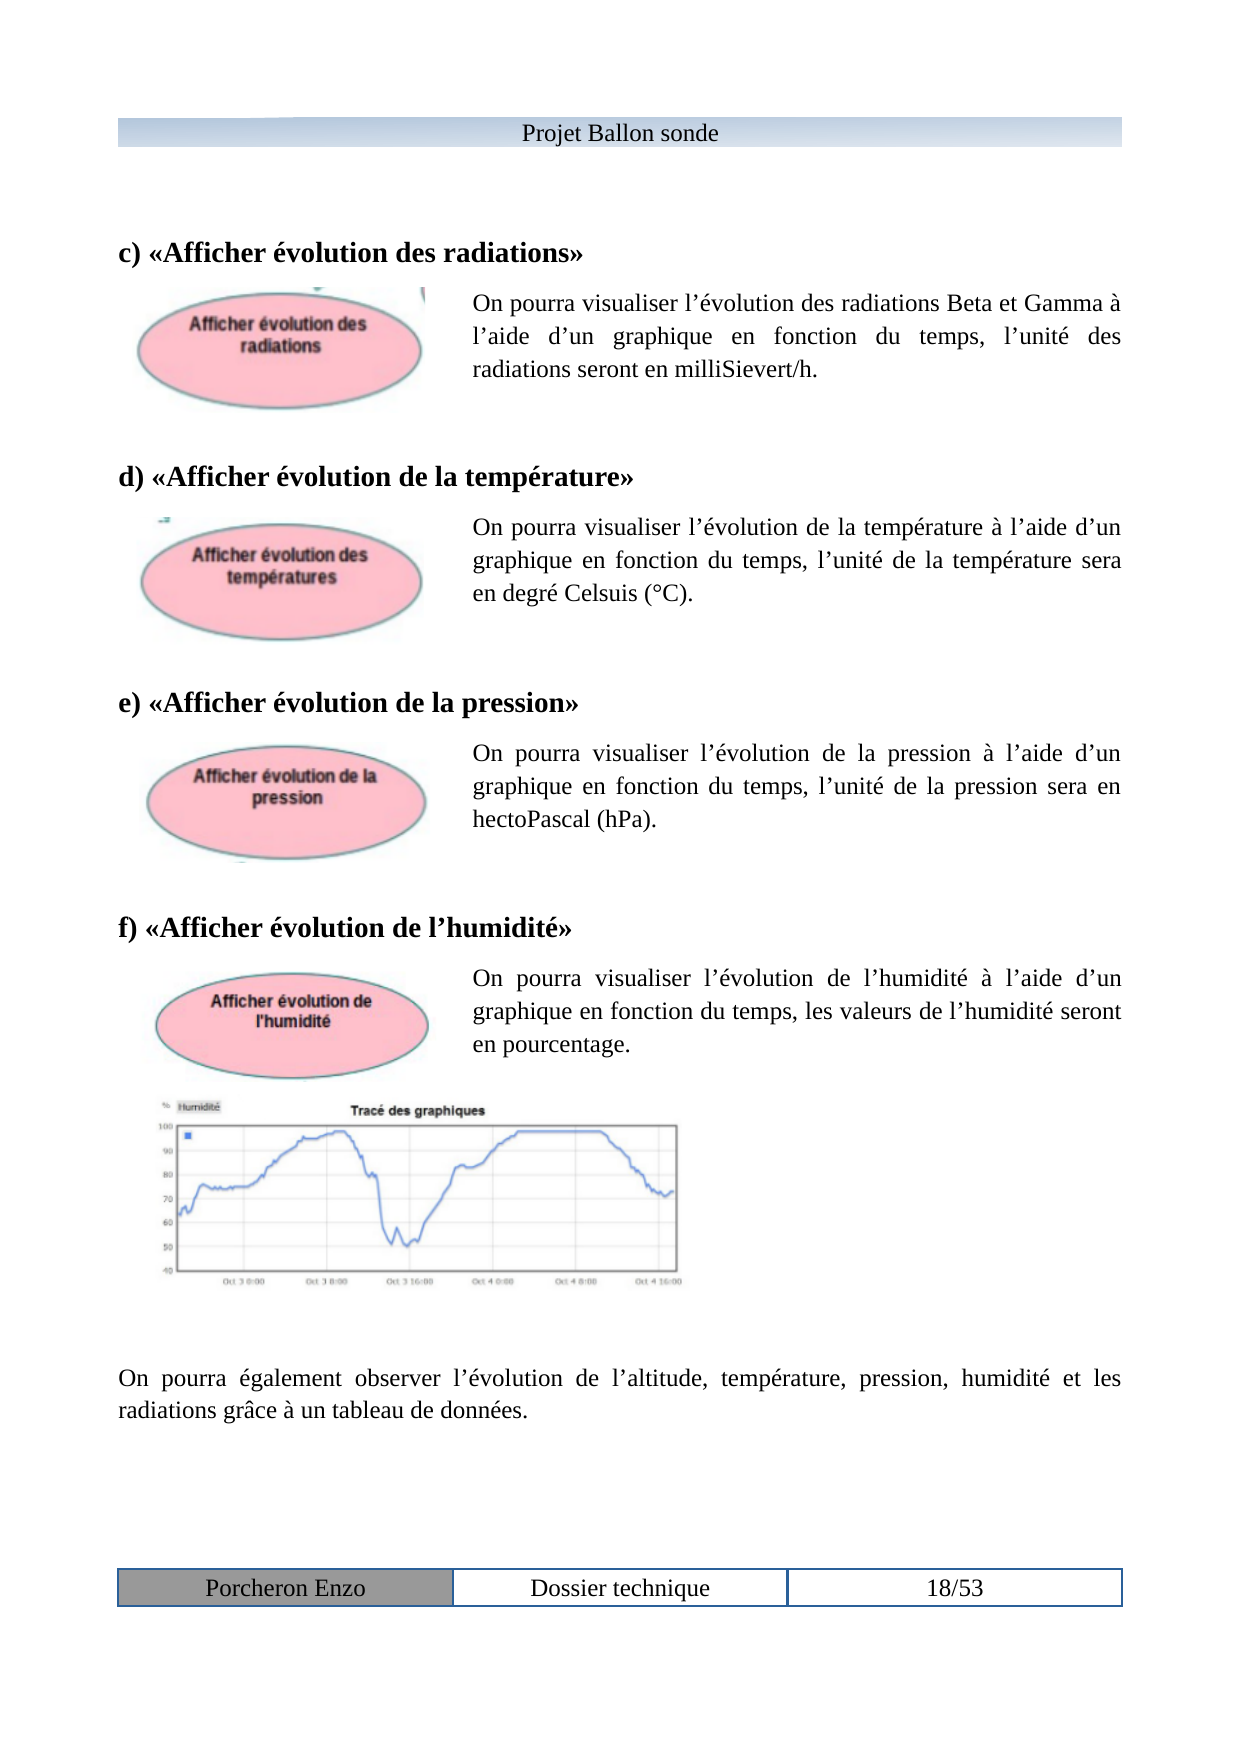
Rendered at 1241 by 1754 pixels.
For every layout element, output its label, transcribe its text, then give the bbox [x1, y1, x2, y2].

text f) «Afficher évolution de l’humidité» [118, 910, 1122, 944]
text c) «Afficher évolution des radiations» [118, 235, 1122, 269]
text d) «Afficher évolution de la température» [118, 459, 1122, 493]
text On pourra visualiser l’évolution des radiations Beta et Gamma à l’aide d’un graphique en fonction du temps, l’unité des radiations seront en milliSievert/h. [472, 288, 1122, 383]
picture [138, 742, 431, 853]
picture [132, 287, 426, 413]
picture [133, 963, 437, 1082]
picture [136, 517, 424, 647]
text e) «Afficher évolution de la pression» [118, 685, 1122, 718]
text On pourra également observer l’évolution de l’altitude, température, pression, humidité et les radiations grâce à un tableau de données. [118, 1363, 1122, 1424]
text On pourra visualiser l’évolution de l’humidité à l’aide d’un graphique en fonction du temps, les valeurs de l’humidité seront en pourcentage. [472, 963, 1122, 1058]
text On pourra visualiser l’évolution de la température à l’aide d’un graphique en fonction du temps, l’unité de la température sera en degré Celsuis (°C). [472, 512, 1122, 607]
text On pourra visualiser l’évolution de la pression à l’aide d’un graphique en fonction du temps, l’unité de la pression sera en hectoPascal (hPa). [472, 738, 1122, 833]
picture [155, 1094, 701, 1291]
